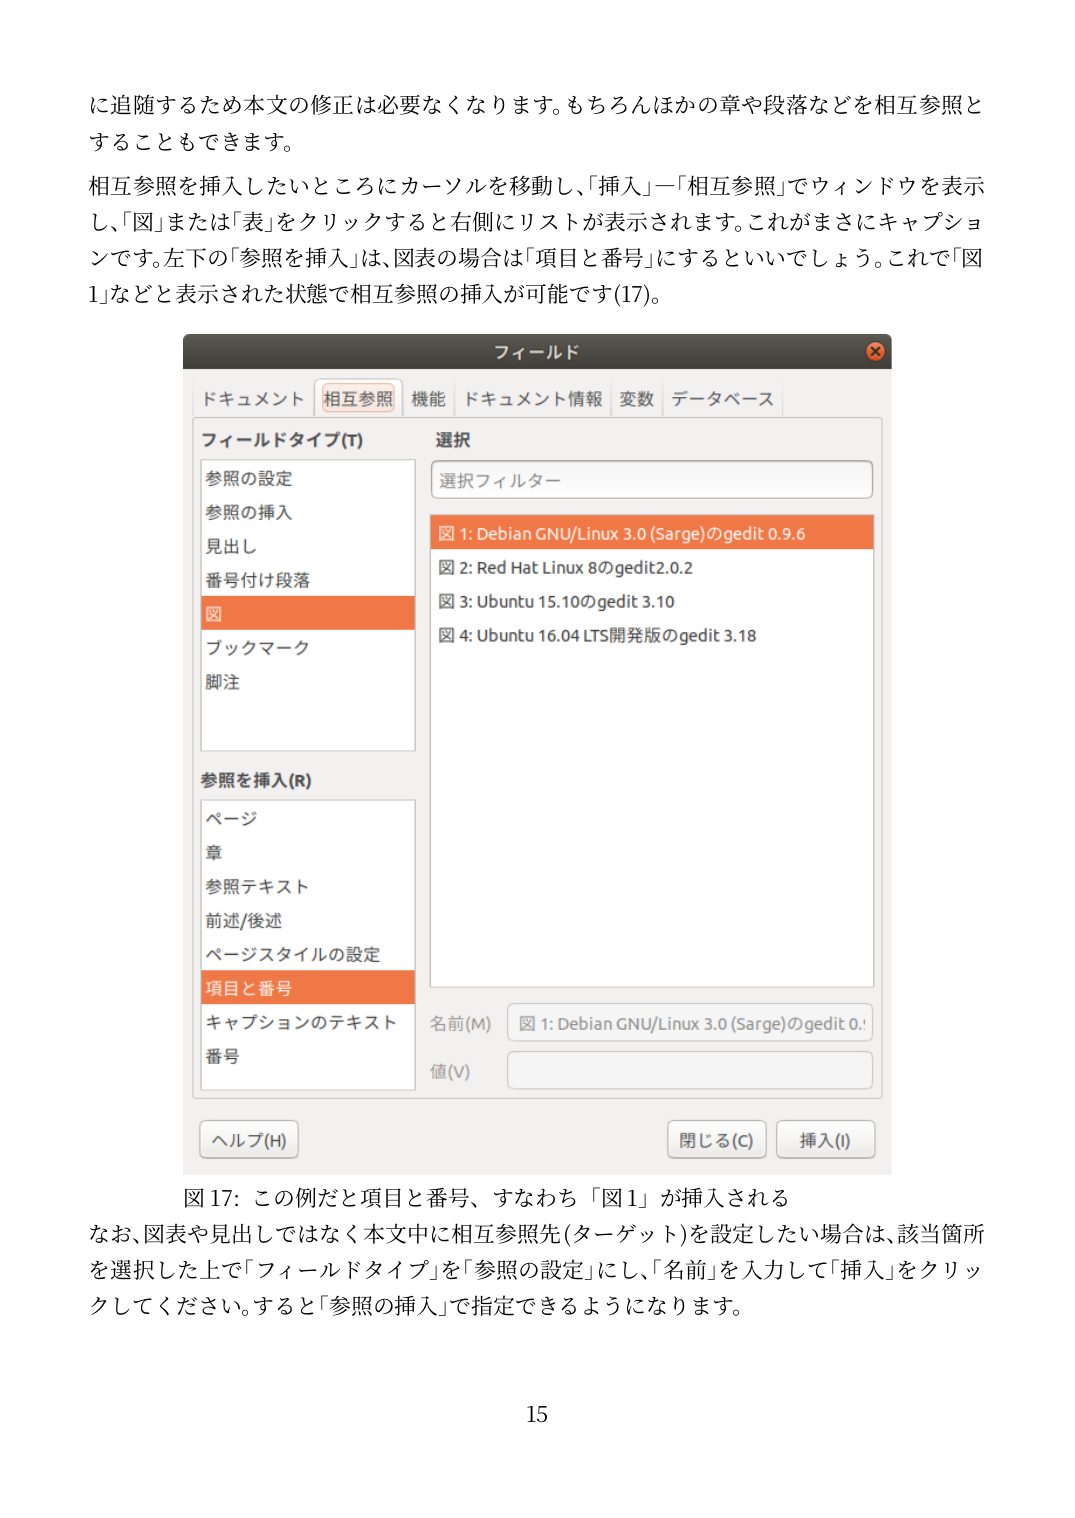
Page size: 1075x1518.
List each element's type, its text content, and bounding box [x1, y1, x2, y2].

text 図 17: この例だと項目と番号、すなわち「図1」が挿入される [183, 1175, 892, 1212]
text 相互参照もドキュメントを構造化する上では必須の機能です。通常キャプションには番号を振りますが、順番を入れ替えたりするなどしてその番号を振り直すこともよくあることです。その際、それを参照する本文も修正する必要がありますが、相互参照機能を使えば番号の変更に追随するため本文の修正は必要なくなります。もちろんほかの章や段落などを相互参照とすることもできます。 [88, 88, 986, 156]
picture [183, 334, 892, 1175]
text 相互参照を挿入したいところにカーソルを移動し、「挿入」―「相互参照」でウィンドウを表示し、「図」または「表」をクリックすると右側にリストが表示されます。これがまさにキャプションです。左下の「参照を挿入」は、図表の場合は「項目と番号」にするといいでしょう。これで「図1」などと表示された状態で相互参照の挿入が可能です(図 17)。 [88, 169, 986, 309]
text なお、図表や見出しではなく本文中に相互参照先(ターゲット)を設定したい場合は、該当箇所を選択した上で「フィールドタイプ」を「参照の設定」にし、「名前」を入力して「挿入」をクリックしてください。すると「参照の挿入」で指定できるようになります。 [88, 322, 986, 1321]
